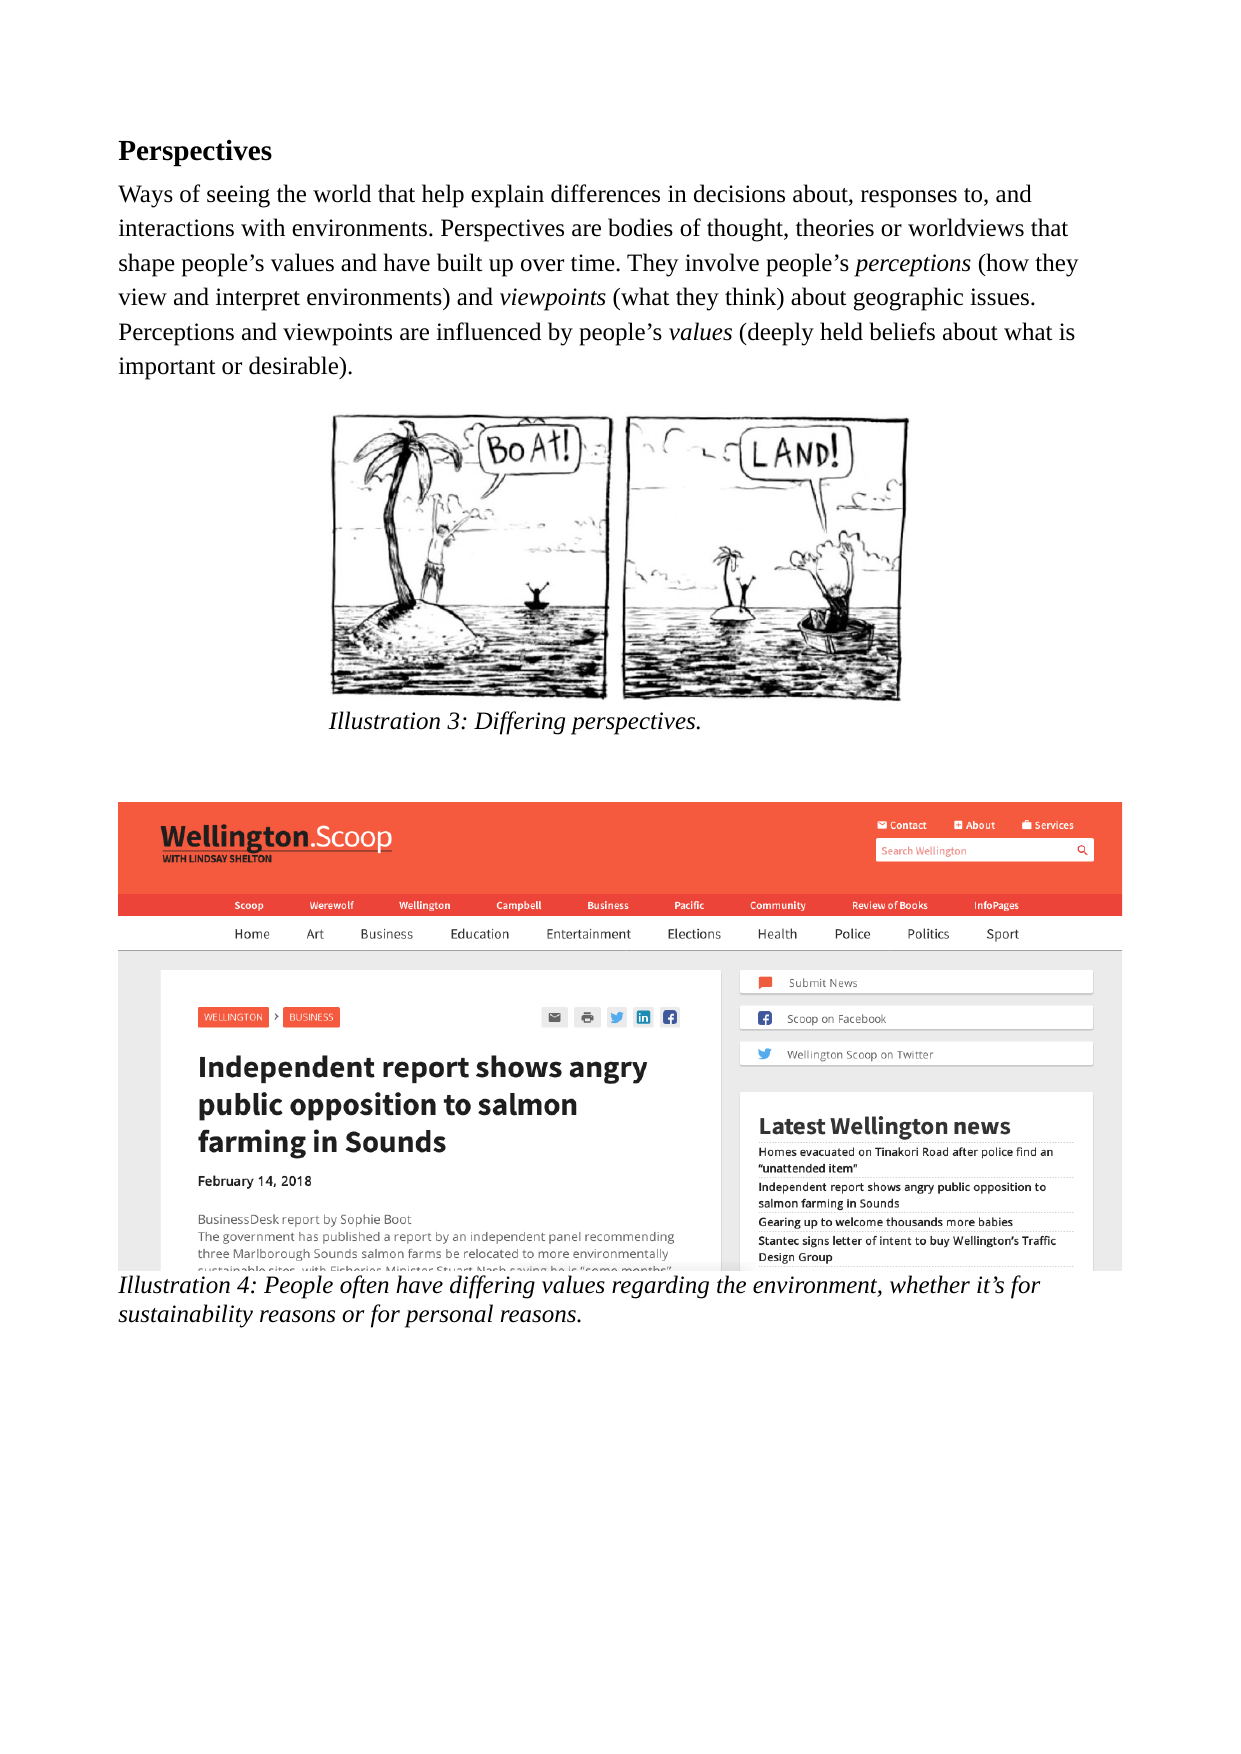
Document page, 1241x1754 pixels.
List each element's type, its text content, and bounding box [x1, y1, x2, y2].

subtitle Perspectives [118, 133, 1122, 166]
text Illustration 3: Differing perspectives. [328, 706, 912, 735]
picture [118, 802, 1123, 1271]
picture [328, 412, 912, 706]
text Illustration 4: People often have differing values regarding the environment, whether it’s for sustainability reasons or for personal reasons. [118, 1271, 1122, 1328]
text Ways of seeing the world that help explain differences in decisions about, responses to, and interactions with environments. Perspectives are bodies of thought, theories or worldviews that shape people’s values and have built up over time. They involve people’s perceptions (how they view and interpret environments) and viewpoints (what they think) about geographic issues. Perceptions and viewpoints are influenced by people’s values (deeply held beliefs about what is important or desirable). [118, 179, 1122, 380]
